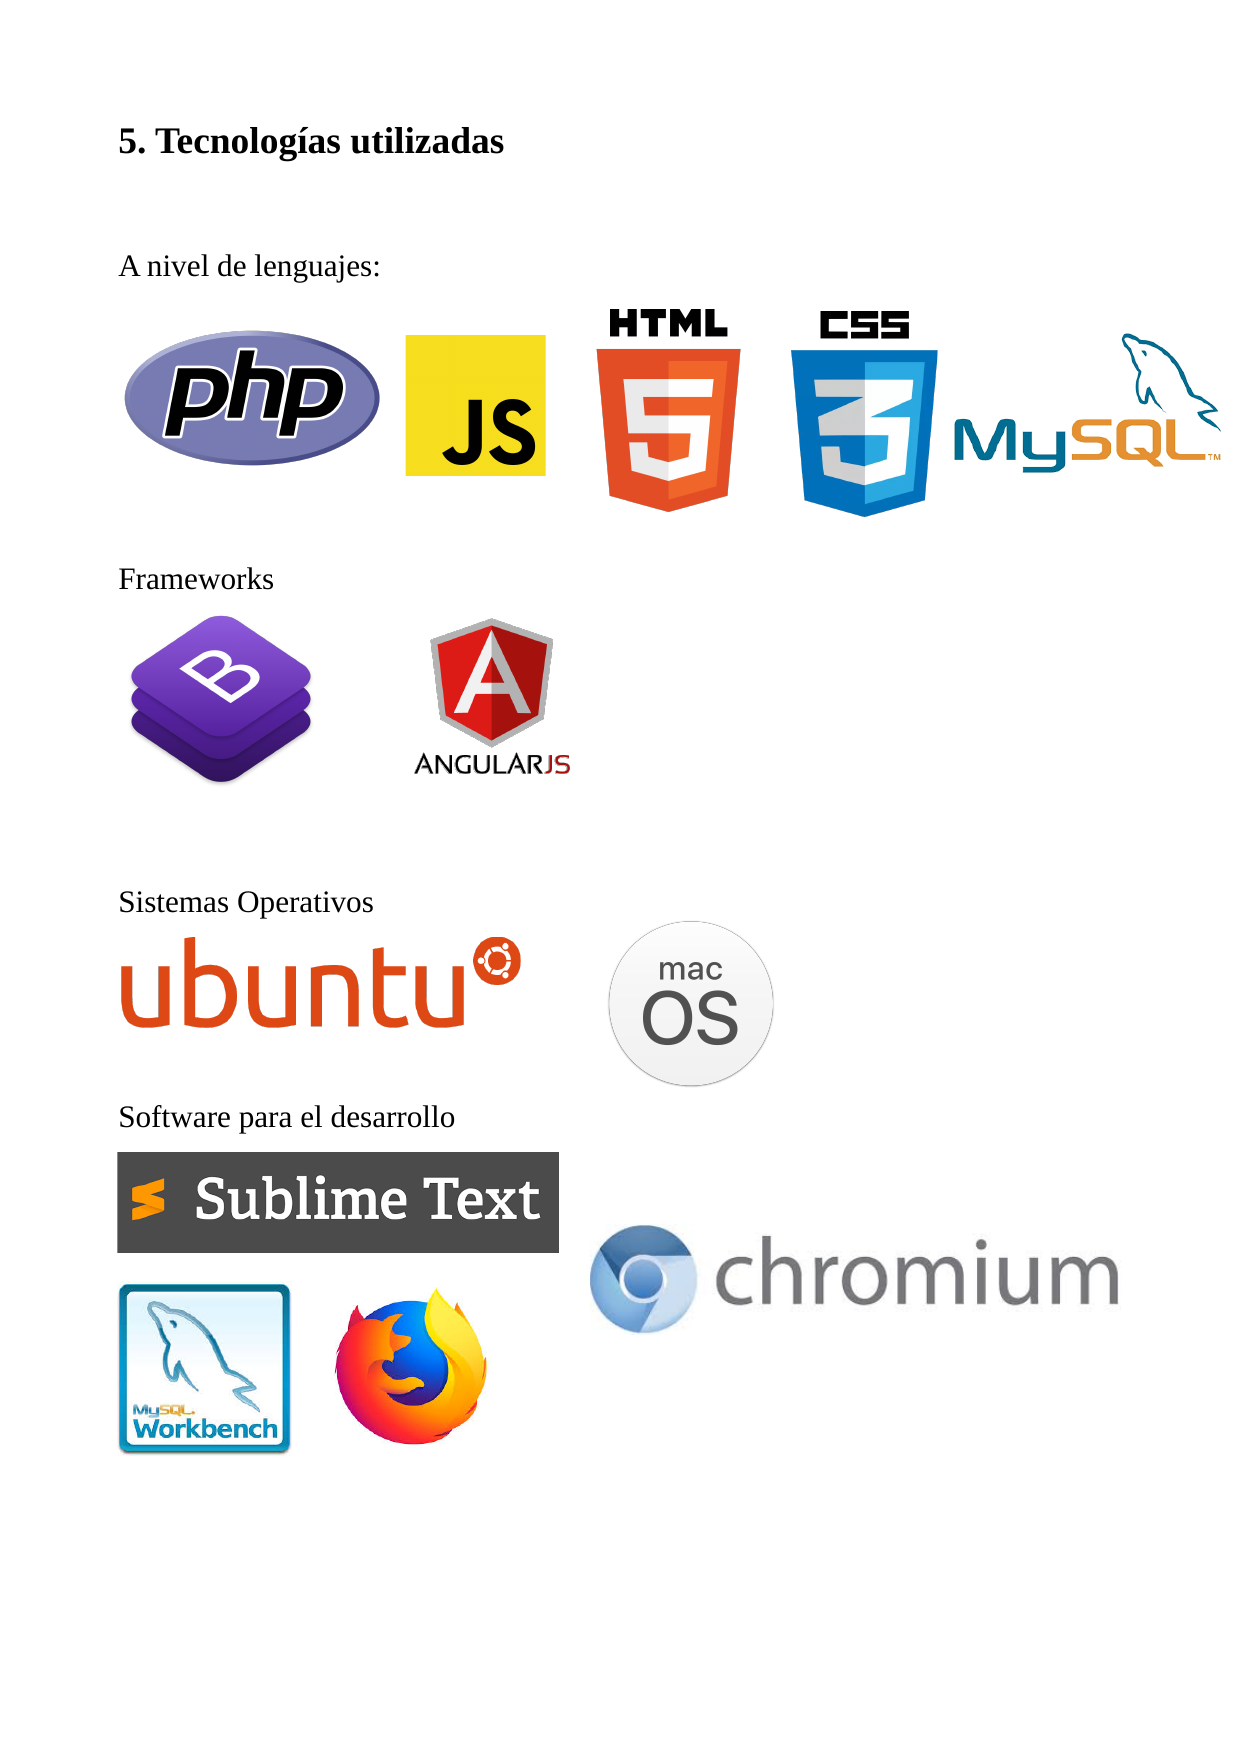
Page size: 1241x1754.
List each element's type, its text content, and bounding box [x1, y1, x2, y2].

text 5. Tecnologías utilizadas [118, 118, 1122, 161]
picture [589, 1224, 1133, 1335]
picture [791, 311, 938, 517]
picture [358, 609, 625, 783]
text Frameworks [118, 560, 1122, 596]
picture [599, 912, 783, 1095]
picture [949, 332, 1226, 476]
picture [567, 309, 770, 512]
text Sistemas Operativos [118, 883, 1122, 919]
picture [121, 937, 521, 1028]
picture [330, 1287, 492, 1450]
text A nivel de lenguajes: [118, 247, 1122, 283]
picture [121, 327, 383, 469]
picture [116, 1281, 292, 1457]
picture [405, 335, 546, 476]
picture [116, 611, 326, 788]
picture [117, 1152, 559, 1253]
text Software para el desarrollo [118, 1099, 1122, 1134]
